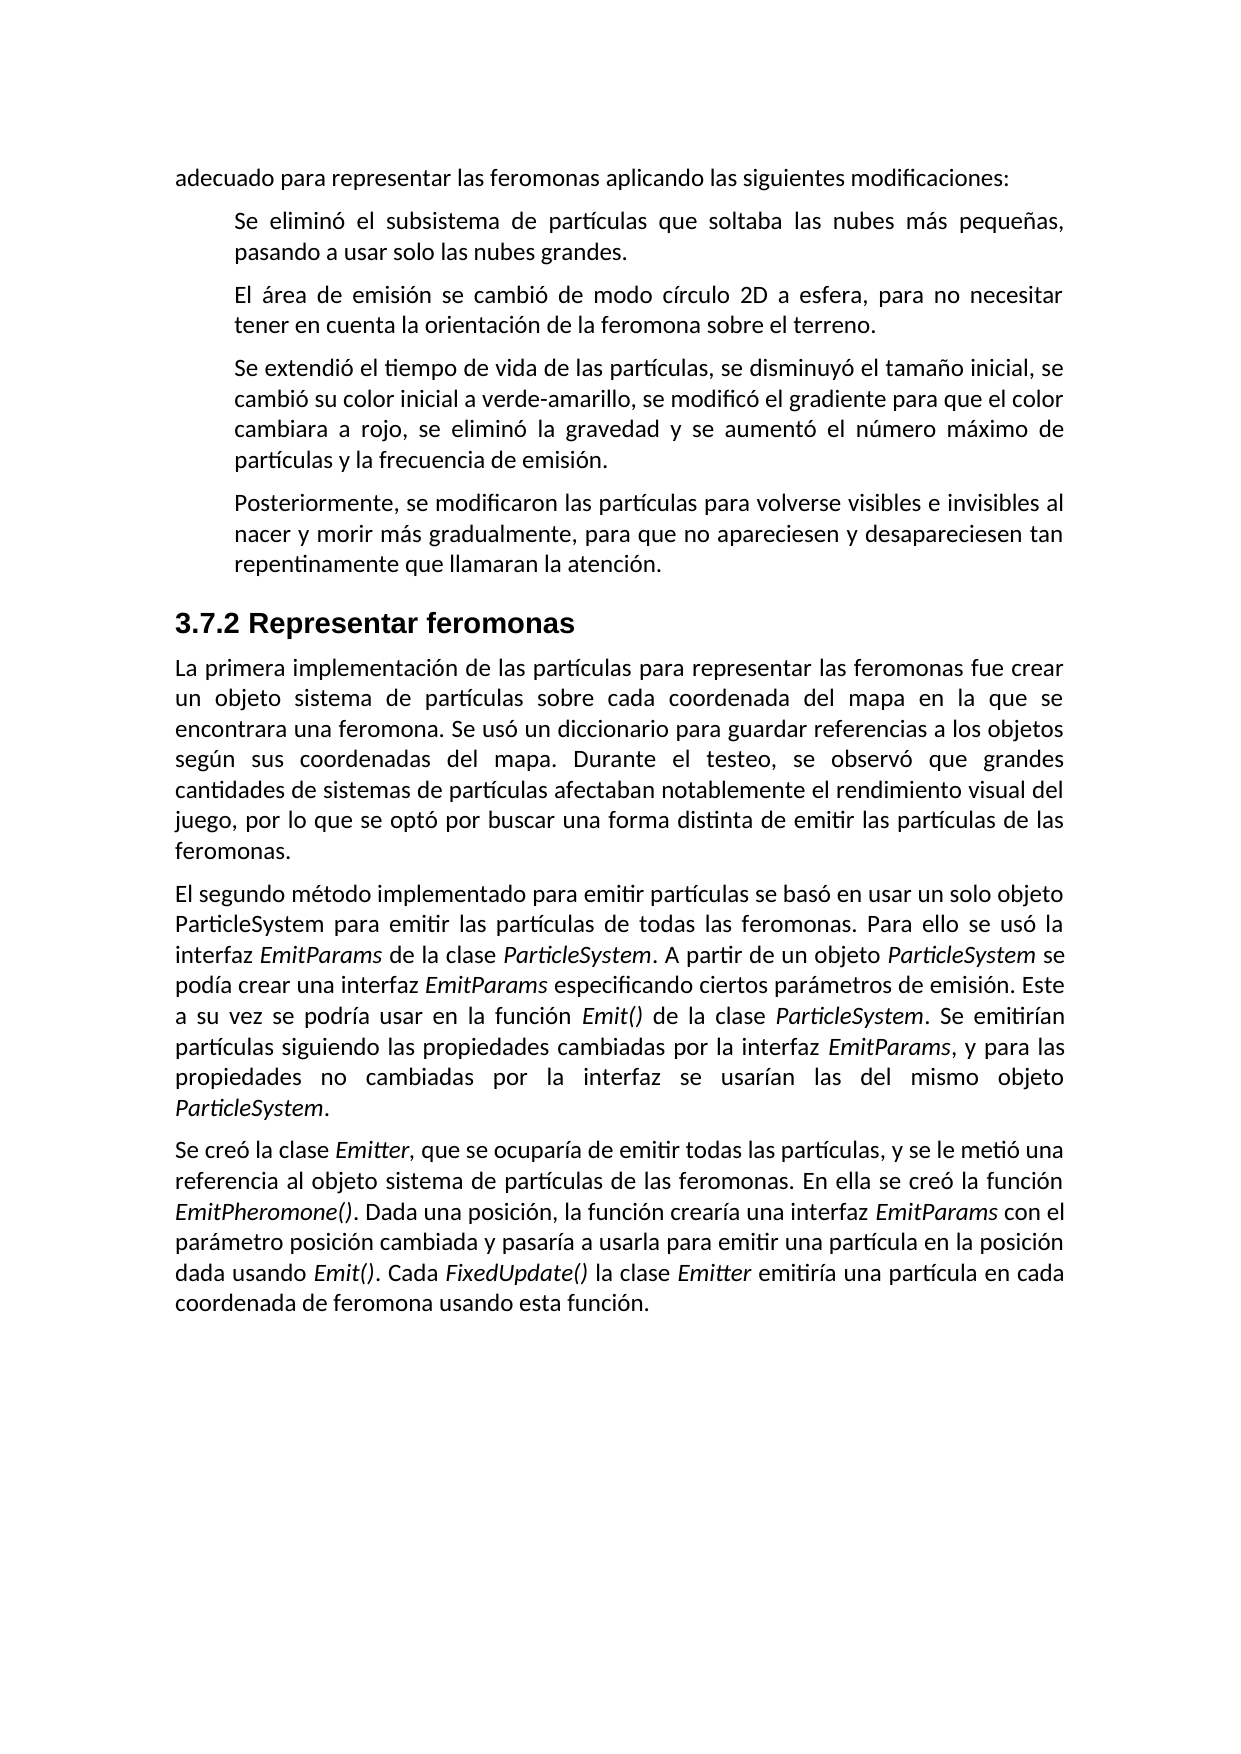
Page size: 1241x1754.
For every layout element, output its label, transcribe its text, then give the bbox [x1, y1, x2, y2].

list Posteriormente, se modificaron las partículas para volverse visibles e invisibles al nacer y morir más gradualmente, para que no apareciesen y desapareciesen tan repentinamente que llamaran la atención. [204, 487, 1065, 579]
list Se extendió el tiempo de vida de las partículas, se disminuyó el tamaño inicial, se cambió su color inicial a verde-amarillo, se modificó el gradiente para que el color cambiara a rojo, se eliminó la gravedad y se aumentó el número máximo de partículas y la frecuencia de emisión. [204, 353, 1065, 475]
list Se eliminó el subsistema de partículas que soltaba las nubes más pequeñas, pasando a usar solo las nubes grandes. [204, 206, 1065, 267]
subtitle Representar feromonas [175, 606, 1065, 639]
text El segundo método implementado para emitir partículas se basó en usar un solo objeto ParticleSystem para emitir las partículas de todas las feromonas. Para ello se usó la interfaz EmitParams de la clase ParticleSystem. A partir de un objeto ParticleSystem se podía crear una interfaz EmitParams especificando ciertos parámetros de emisión. Este a su vez se podría usar en la función Emit() de la clase ParticleSystem. Se emitirían partículas siguiendo las propiedades cambiadas por la interfaz EmitParams, y para las propiedades no cambiadas por la interfaz se usarían las del mismo objeto ParticleSystem. [175, 878, 1065, 1122]
text adecuado para representar las feromonas aplicando las siguientes modificaciones: [175, 162, 1065, 193]
text La primera implementación de las partículas para representar las feromonas fue crear un objeto sistema de partículas sobre cada coordenada del mapa en la que se encontrara una feromona. Se usó un diccionario para guardar referencias a los objetos según sus coordenadas del mapa. Durante el testeo, se observó que grandes cantidades de sistemas de partículas afectaban notablemente el rendimiento visual del juego, por lo que se optó por buscar una forma distinta de emitir las partículas de las feromonas. [175, 652, 1065, 866]
list El área de emisión se cambió de modo círculo 2D a esfera, para no necesitar tener en cuenta la orientación de la feromona sobre el terreno. [204, 279, 1065, 340]
text Se creó la clase Emitter, que se ocuparía de emitir todas las partículas, y se le metió una referencia al objeto sistema de partículas de las feromonas. En ella se creó la función EmitPheromone(). Dada una posición, la función crearía una interfaz EmitParams con el parámetro posición cambiada y pasaría a usarla para emitir una partícula en la posición dada usando Emit(). Cada FixedUpdate() la clase Emitter emitiría una partícula en cada coordenada de feromona usando esta función. [175, 1135, 1065, 1318]
